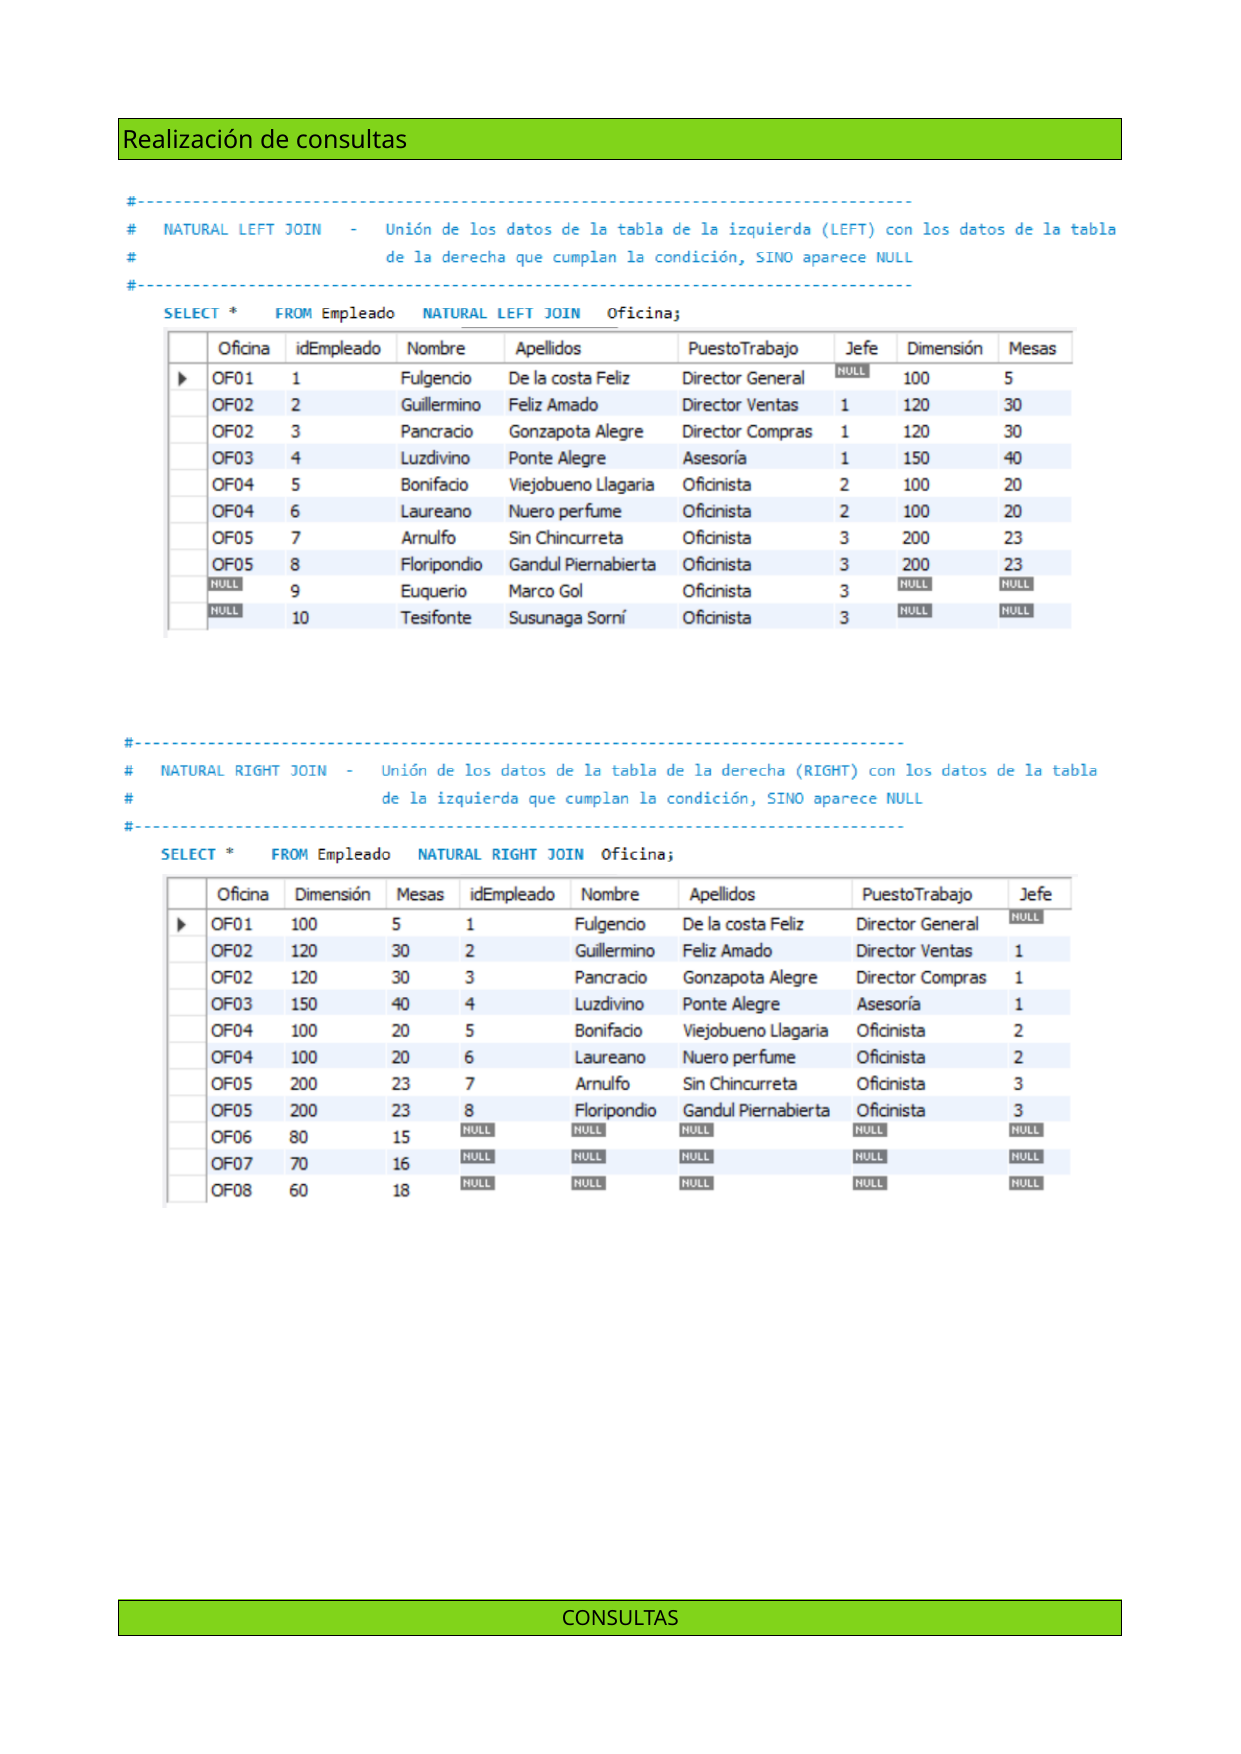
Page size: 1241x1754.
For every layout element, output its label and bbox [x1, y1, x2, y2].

picture [118, 731, 1123, 868]
picture [162, 874, 1078, 1208]
picture [118, 189, 1123, 638]
